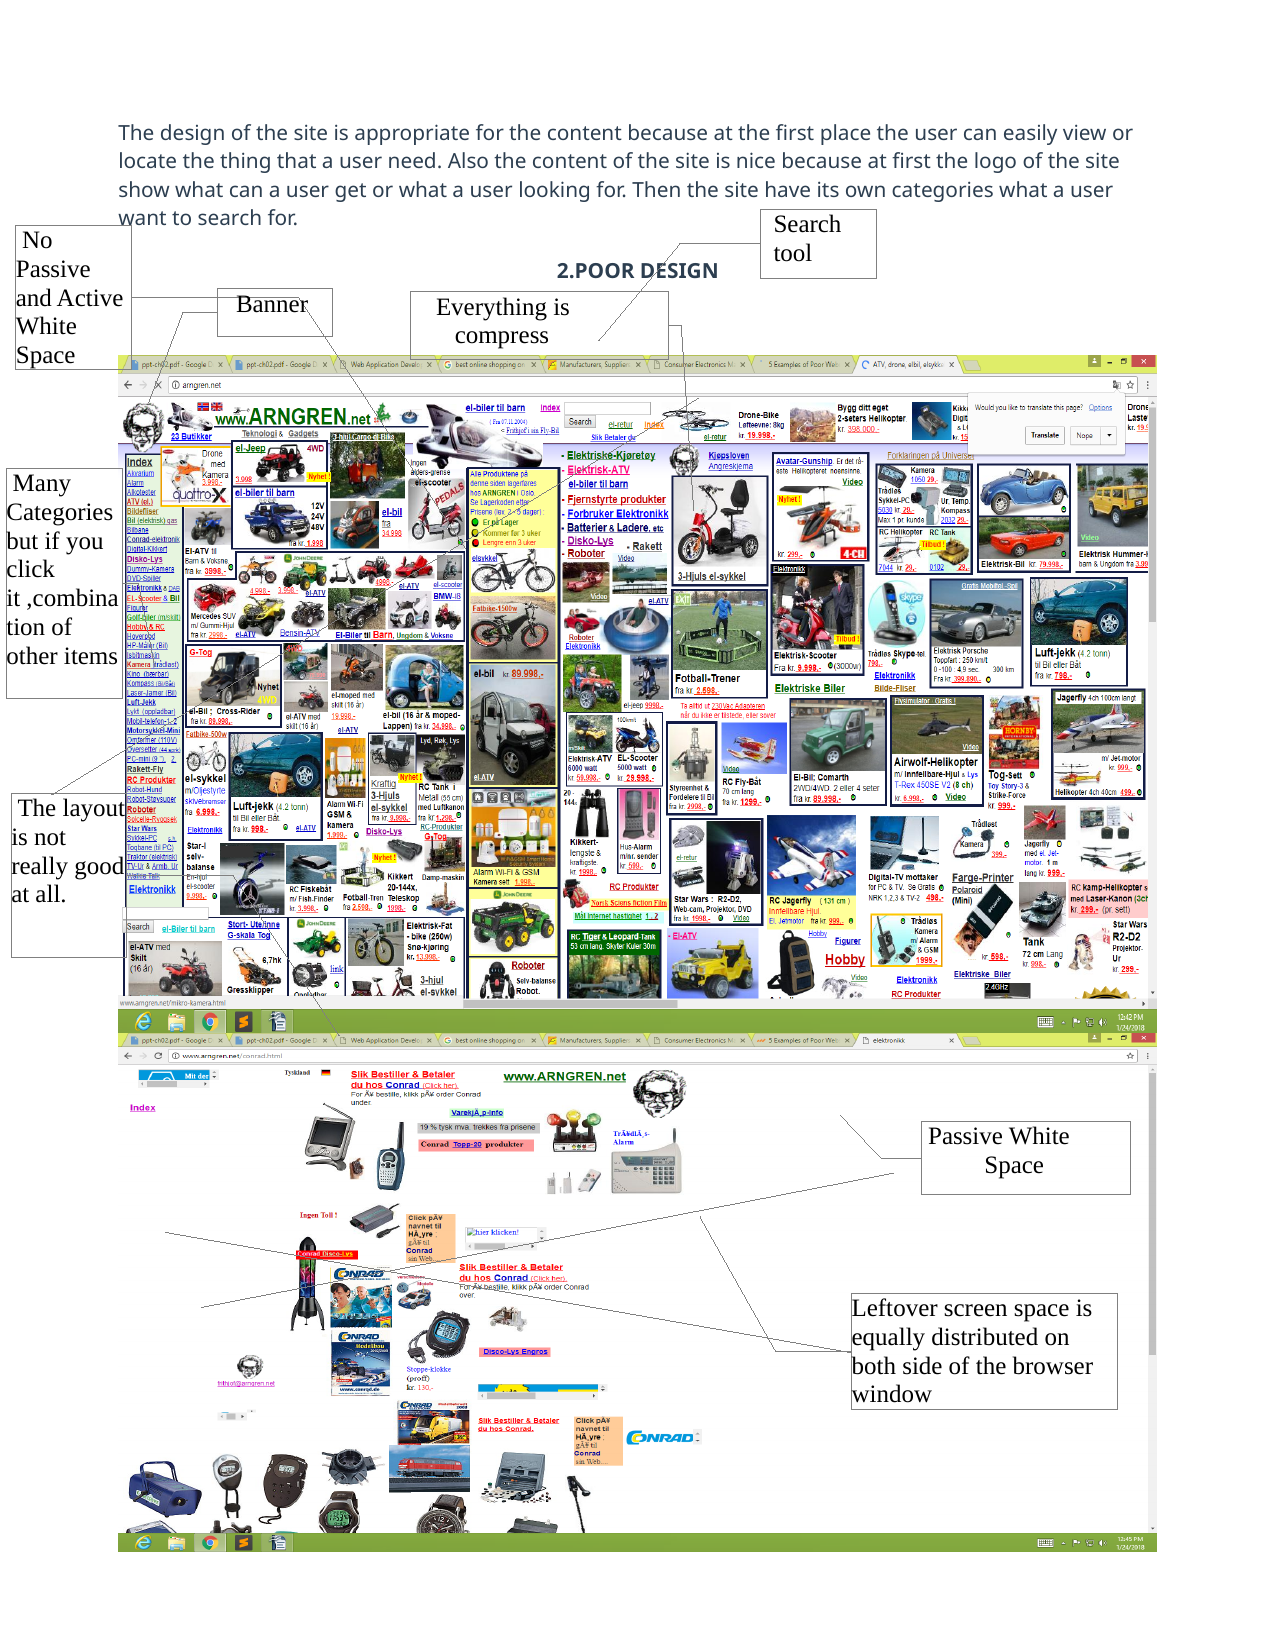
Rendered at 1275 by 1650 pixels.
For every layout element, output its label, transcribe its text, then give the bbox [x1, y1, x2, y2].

picture [118, 355, 1157, 1552]
picture [411, 355, 668, 359]
picture [118, 355, 131, 369]
text 2.POOR DESIGN [132, 256, 1157, 284]
text The design of the site is appropriate for the content because at the first place the user can easily view or locate the thing that a user need. Also the content of the site is nice because at first the logo of the site show what can a user get or what a user looking for. Then the site have its own categories what a user want to search for. [118, 118, 1157, 232]
picture [118, 469, 122, 698]
text [118, 256, 131, 284]
picture [118, 794, 126, 957]
